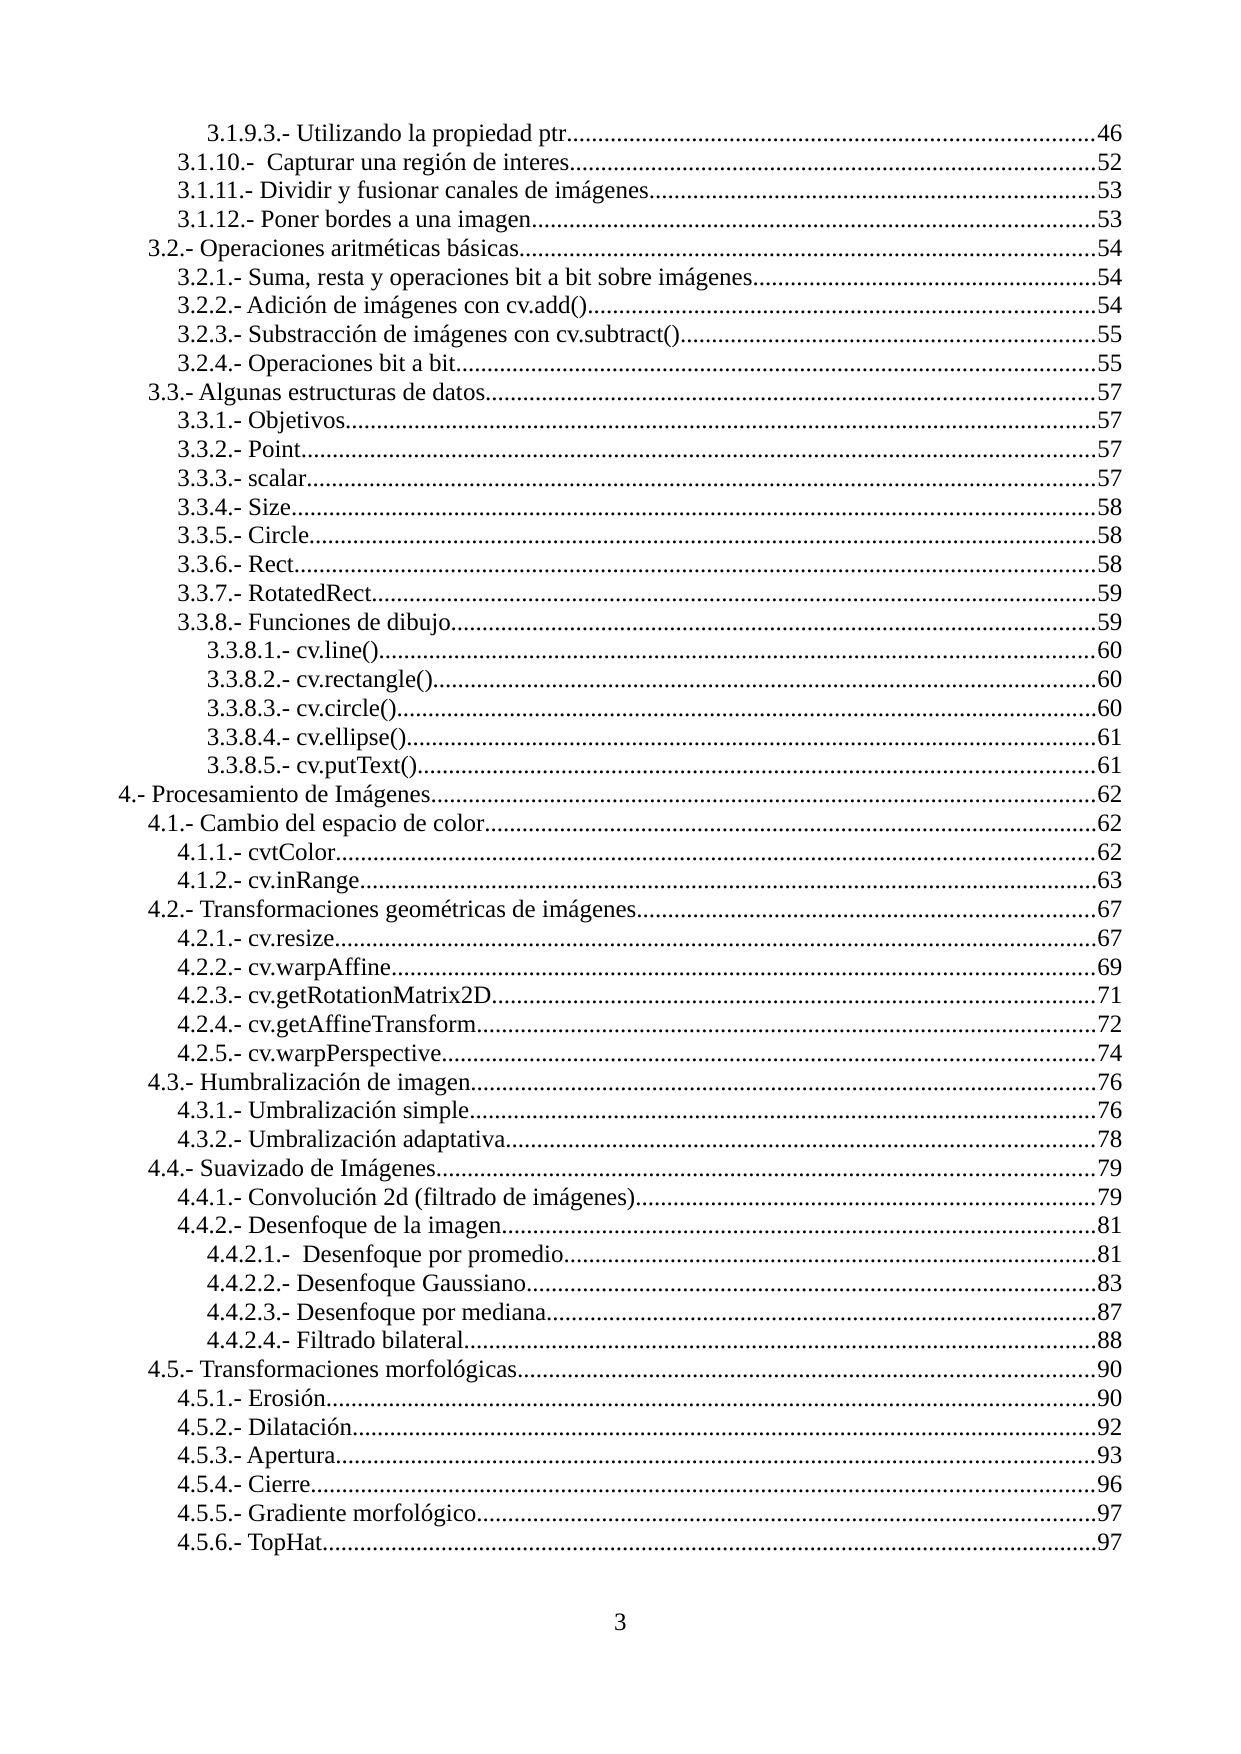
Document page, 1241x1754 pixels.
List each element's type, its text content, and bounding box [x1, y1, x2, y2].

text 3.3.6.- Rect 58 [177, 549, 1122, 578]
text 3.1.10.- Capturar una región de interes 52 [177, 147, 1122, 176]
text 3.3.8.5.- cv.putText() 61 [207, 751, 1122, 779]
text 3.2.- Operaciones aritméticas básicas 54 [148, 233, 1122, 262]
text 4.3.- Humbralización de imagen 76 [148, 1067, 1122, 1096]
text 4.2.4.- cv.getAffineTransform 72 [177, 1009, 1122, 1038]
text 4.4.2.1.- Desenfoque por promedio 81 [207, 1239, 1122, 1268]
text 4.5.1.- Erosión 90 [177, 1383, 1122, 1412]
text 4.4.2.2.- Desenfoque Gaussiano 83 [207, 1268, 1122, 1297]
text 3.3.1.- Objetivos 57 [177, 406, 1122, 434]
text 4.- Procesamiento de Imágenes 62 [118, 779, 1122, 808]
text 4.1.- Cambio del espacio de color 62 [148, 808, 1122, 837]
text 4.5.5.- Gradiente morfológico 97 [177, 1498, 1122, 1527]
text 4.5.2.- Dilatación 92 [177, 1412, 1122, 1441]
text 3.3.4.- Size 58 [177, 492, 1122, 521]
text 4.4.1.- Convolución 2d (filtrado de imágenes) 79 [177, 1182, 1122, 1211]
text 3.3.8.2.- cv.rectangle() 60 [207, 664, 1122, 693]
text 3.3.- Algunas estructuras de datos 57 [148, 377, 1122, 406]
text 4.3.2.- Umbralización adaptativa 78 [177, 1124, 1122, 1153]
text 4.4.2.3.- Desenfoque por mediana 87 [207, 1297, 1122, 1326]
text 4.3.1.- Umbralización simple 76 [177, 1096, 1122, 1124]
text 4.4.- Suavizado de Imágenes 79 [148, 1153, 1122, 1182]
text 3.1.11.- Dividir y fusionar canales de imágenes 53 [177, 176, 1122, 204]
text 3.2.4.- Operaciones bit a bit 55 [177, 348, 1122, 377]
text 3.3.8.4.- cv.ellipse() 61 [207, 722, 1122, 751]
text 4.4.2.4.- Filtrado bilateral 88 [207, 1326, 1122, 1354]
text 3.3.2.- Point 57 [177, 434, 1122, 463]
text 4.5.4.- Cierre 96 [177, 1469, 1122, 1498]
text 3.2.3.- Substracción de imágenes con cv.subtract() 55 [177, 319, 1122, 348]
text 4.5.6.- TopHat 97 [177, 1527, 1122, 1556]
text 4.5.- Transformaciones morfológicas 90 [148, 1354, 1122, 1383]
text 4.5.3.- Apertura 93 [177, 1441, 1122, 1469]
text 4.2.1.- cv.resize 67 [177, 923, 1122, 952]
text 3.2.2.- Adición de imágenes con cv.add() 54 [177, 291, 1122, 319]
text 4.1.1.- cvtColor 62 [177, 837, 1122, 866]
text 4.4.2.- Desenfoque de la imagen 81 [177, 1211, 1122, 1239]
text 4.1.2.- cv.inRange 63 [177, 866, 1122, 894]
text 3.3.7.- RotatedRect 59 [177, 578, 1122, 607]
text 3.2.1.- Suma, resta y operaciones bit a bit sobre imágenes 54 [177, 262, 1122, 291]
text 4.2.2.- cv.warpAffine 69 [177, 952, 1122, 981]
text 3.1.12.- Poner bordes a una imagen 53 [177, 204, 1122, 233]
text 4.2.- Transformaciones geométricas de imágenes 67 [148, 894, 1122, 923]
text 3.3.3.- scalar 57 [177, 463, 1122, 492]
text 4.2.5.- cv.warpPerspective 74 [177, 1038, 1122, 1067]
text 3.3.8.- Funciones de dibujo 59 [177, 607, 1122, 636]
text 4.2.3.- cv.getRotationMatrix2D 71 [177, 981, 1122, 1009]
text 3.3.8.1.- cv.line() 60 [207, 636, 1122, 664]
text 3.3.5.- Circle 58 [177, 521, 1122, 549]
text 3.1.9.3.- Utilizando la propiedad ptr 46 [207, 118, 1122, 147]
text 3.3.8.3.- cv.circle() 60 [207, 693, 1122, 722]
